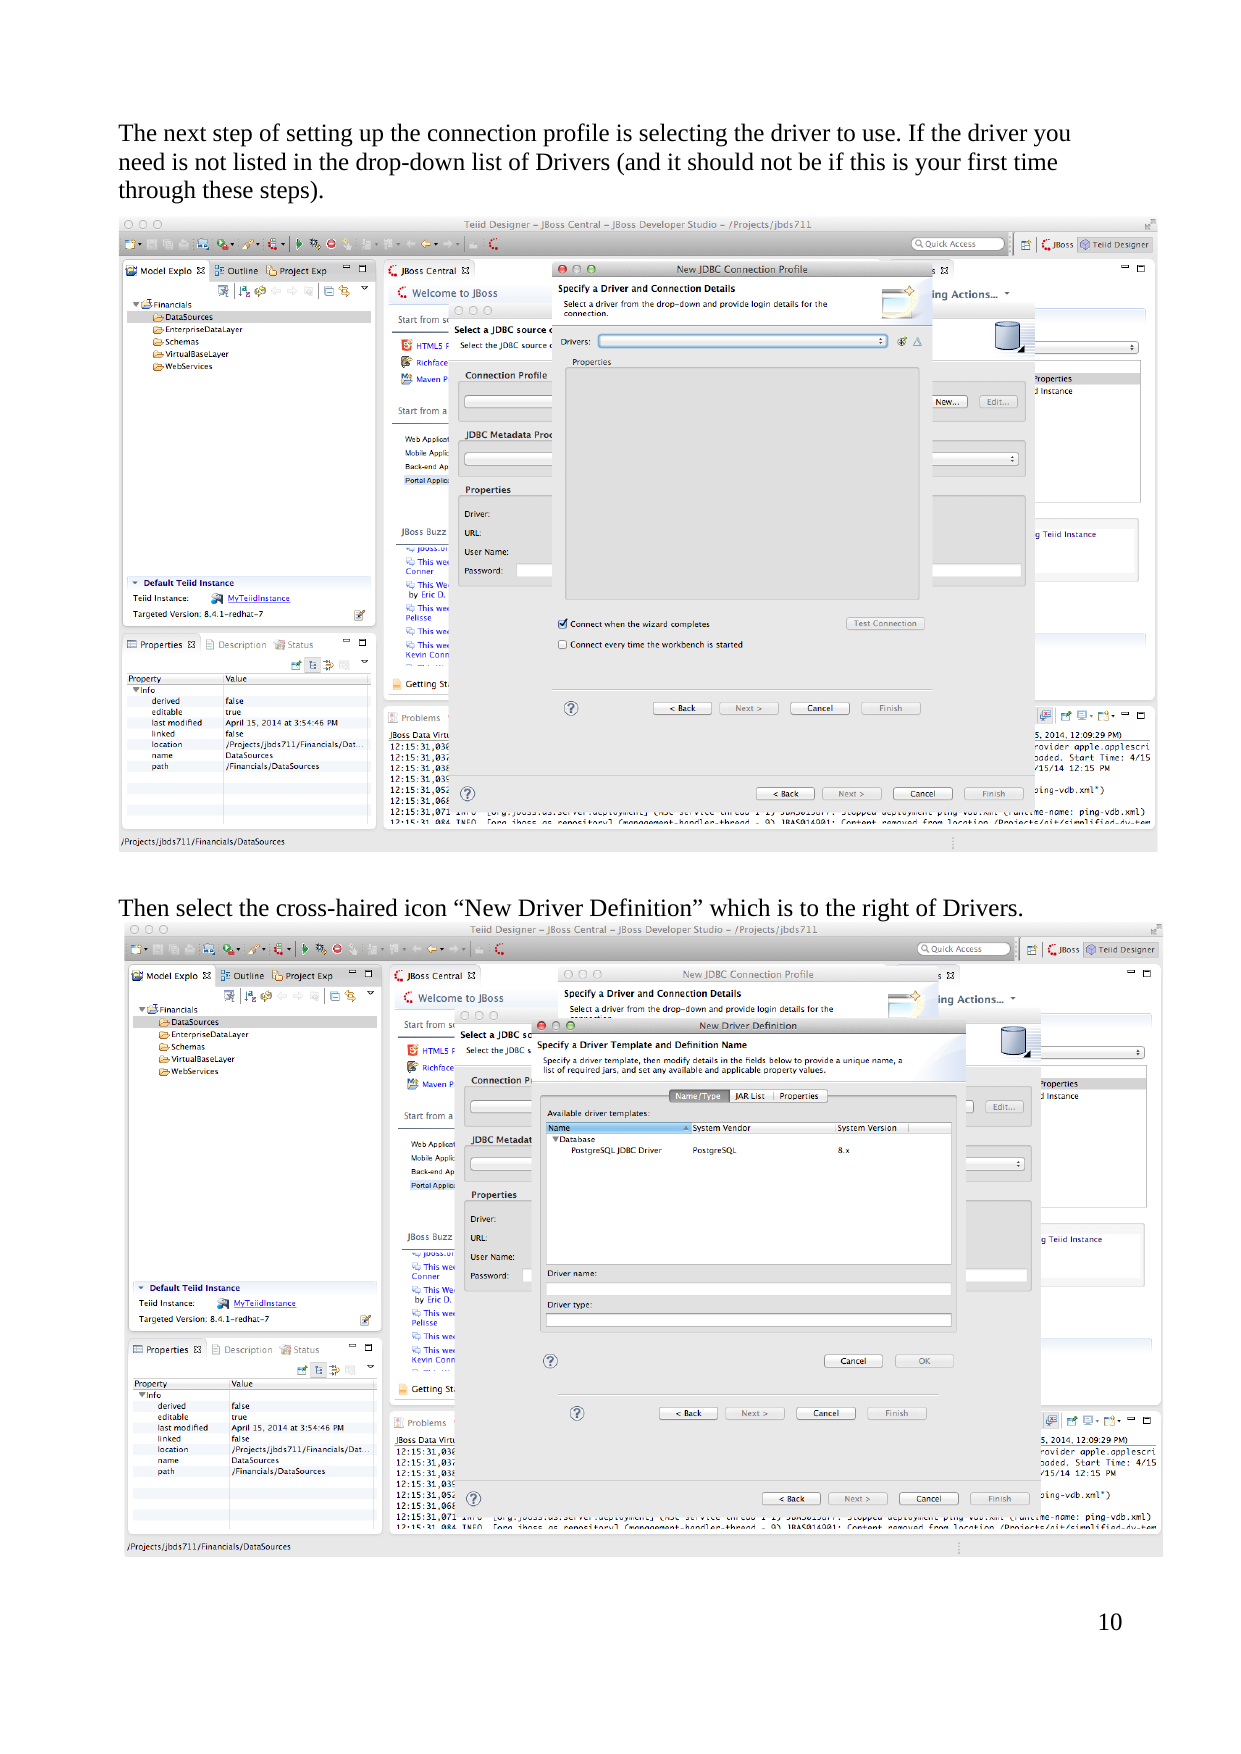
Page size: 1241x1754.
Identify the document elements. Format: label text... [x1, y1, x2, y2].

text The next step of setting up the connection profile is selecting the driver to use. If the driver you need is not listed in the drop-down list of Drivers (and it should not be if this is your first time through these steps). [118, 118, 1122, 204]
picture [124, 922, 1164, 1557]
picture [118, 216, 1158, 852]
text Then select the cross-haired icon “New Driver Definition” which is to the right of Drivers. [118, 893, 1122, 922]
